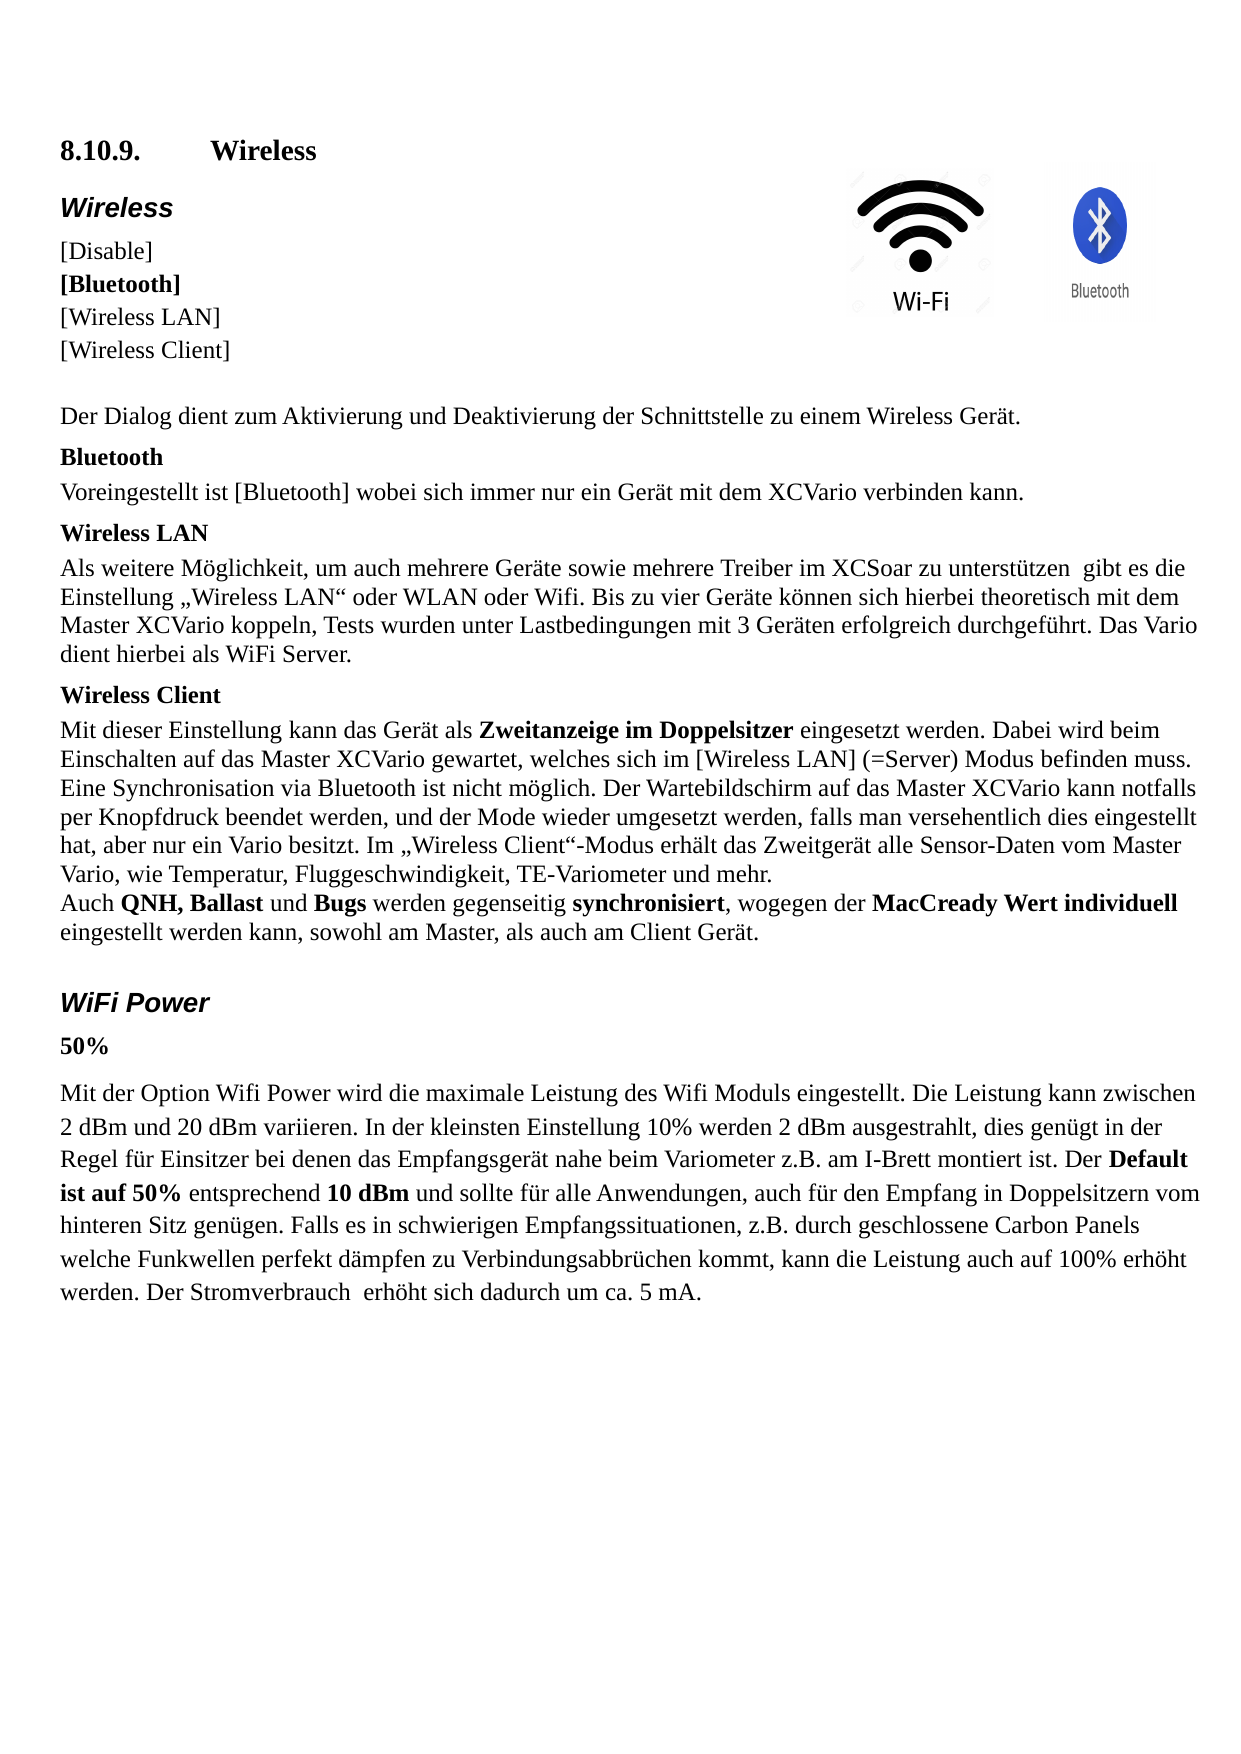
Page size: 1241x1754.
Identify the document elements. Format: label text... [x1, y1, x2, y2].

text [Wireless LAN] [60, 302, 1207, 331]
subtitle Wireless [60, 133, 1207, 166]
text Der Dialog dient zum Aktivierung und Deaktivierung der Schnittstelle zu einem Wireless Gerät. [60, 401, 1207, 430]
text Mit dieser Einstellung kann das Gerät als Zweitanzeige im Doppelsitzer eingesetzt werden. Dabei wird beim Einschalten auf das Master XCVario gewartet, welches sich im [Wireless LAN] (=Server) Modus befinden muss. Eine Synchronisation via Bluetooth ist nicht möglich. Der Wartebildschirm auf das Master XCVario kann notfalls per Knopfdruck beendet werden, und der Mode wieder umgesetzt werden, falls man versehentlich dies eingestellt hat, aber nur ein Vario besitzt. Im „Wireless Client“-Modus erhält das Zweitgerät alle Sensor-Daten vom Master Vario, wie Temperatur, Fluggeschwindigkeit, TE-Variometer und mehr. [60, 715, 1207, 888]
text [Wireless Client] [60, 335, 1207, 364]
text 50% [60, 1031, 1207, 1060]
subtitle [995, 191, 1043, 223]
subtitle [1156, 191, 1207, 223]
text [995, 269, 1043, 298]
subtitle Wireless [60, 191, 846, 223]
text [Disable] [60, 236, 846, 264]
text Auch QNH, Ballast und Bugs werden gegenseitig synchronisiert, wogegen der MacCready Wert individuell eingestellt werden kann, sowohl am Master, als auch am Client Gerät. [60, 888, 1207, 945]
text Als weitere Möglichkeit, um auch mehrere Geräte sowie mehrere Treiber im XCSoar zu unterstützen gibt es die Einstellung „Wireless LAN“ oder WLAN oder Wifi. Bis zu vier Geräte können sich hierbei theoretisch mit dem Master XCVario koppeln, Tests wurden unter Lastbedingungen mit 3 Geräten erfolgreich durchgeführt. Das Vario dient hierbei als WiFi Server. [60, 553, 1207, 668]
picture [1043, 162, 1156, 322]
subtitle Wireless LAN [60, 518, 1207, 547]
text [1156, 269, 1207, 298]
text [995, 236, 1043, 264]
subtitle Bluetooth [60, 442, 1207, 471]
text Mit der Option Wifi Power wird die maximale Leistung des Wifi Moduls eingestellt. Die Leistung kann zwischen 2 dBm und 20 dBm variieren. In der kleinsten Einstellung 10% werden 2 dBm ausgestrahlt, dies genügt in der Regel für Einsitzer bei denen das Empfangsgerät nahe beim Variometer z.B. am I-Brett montiert ist. Der Default ist auf 50% entsprechend 10 dBm und sollte für alle Anwendungen, auch für den Empfang in Doppelsitzern vom hinteren Sitz genügen. Falls es in schwierigen Empfangssituationen, z.B. durch geschlossene Carbon Panels welche Funkwellen perfekt dämpfen zu Verbindungsabbrüchen kommt, kann die Leistung auch auf 100% erhöht werden. Der Stromverbrauch erhöht sich dadurch um ca. 5 mA. [60, 1078, 1207, 1305]
subtitle Wireless Client [60, 681, 1207, 709]
text [1156, 236, 1207, 264]
subtitle WiFi Power [60, 987, 1207, 1018]
text Voreingestellt ist [Bluetooth] wobei sich immer nur ein Gerät mit dem XCVario verbinden kann. [60, 477, 1207, 506]
text [Bluetooth] [60, 269, 846, 298]
picture [846, 168, 995, 317]
